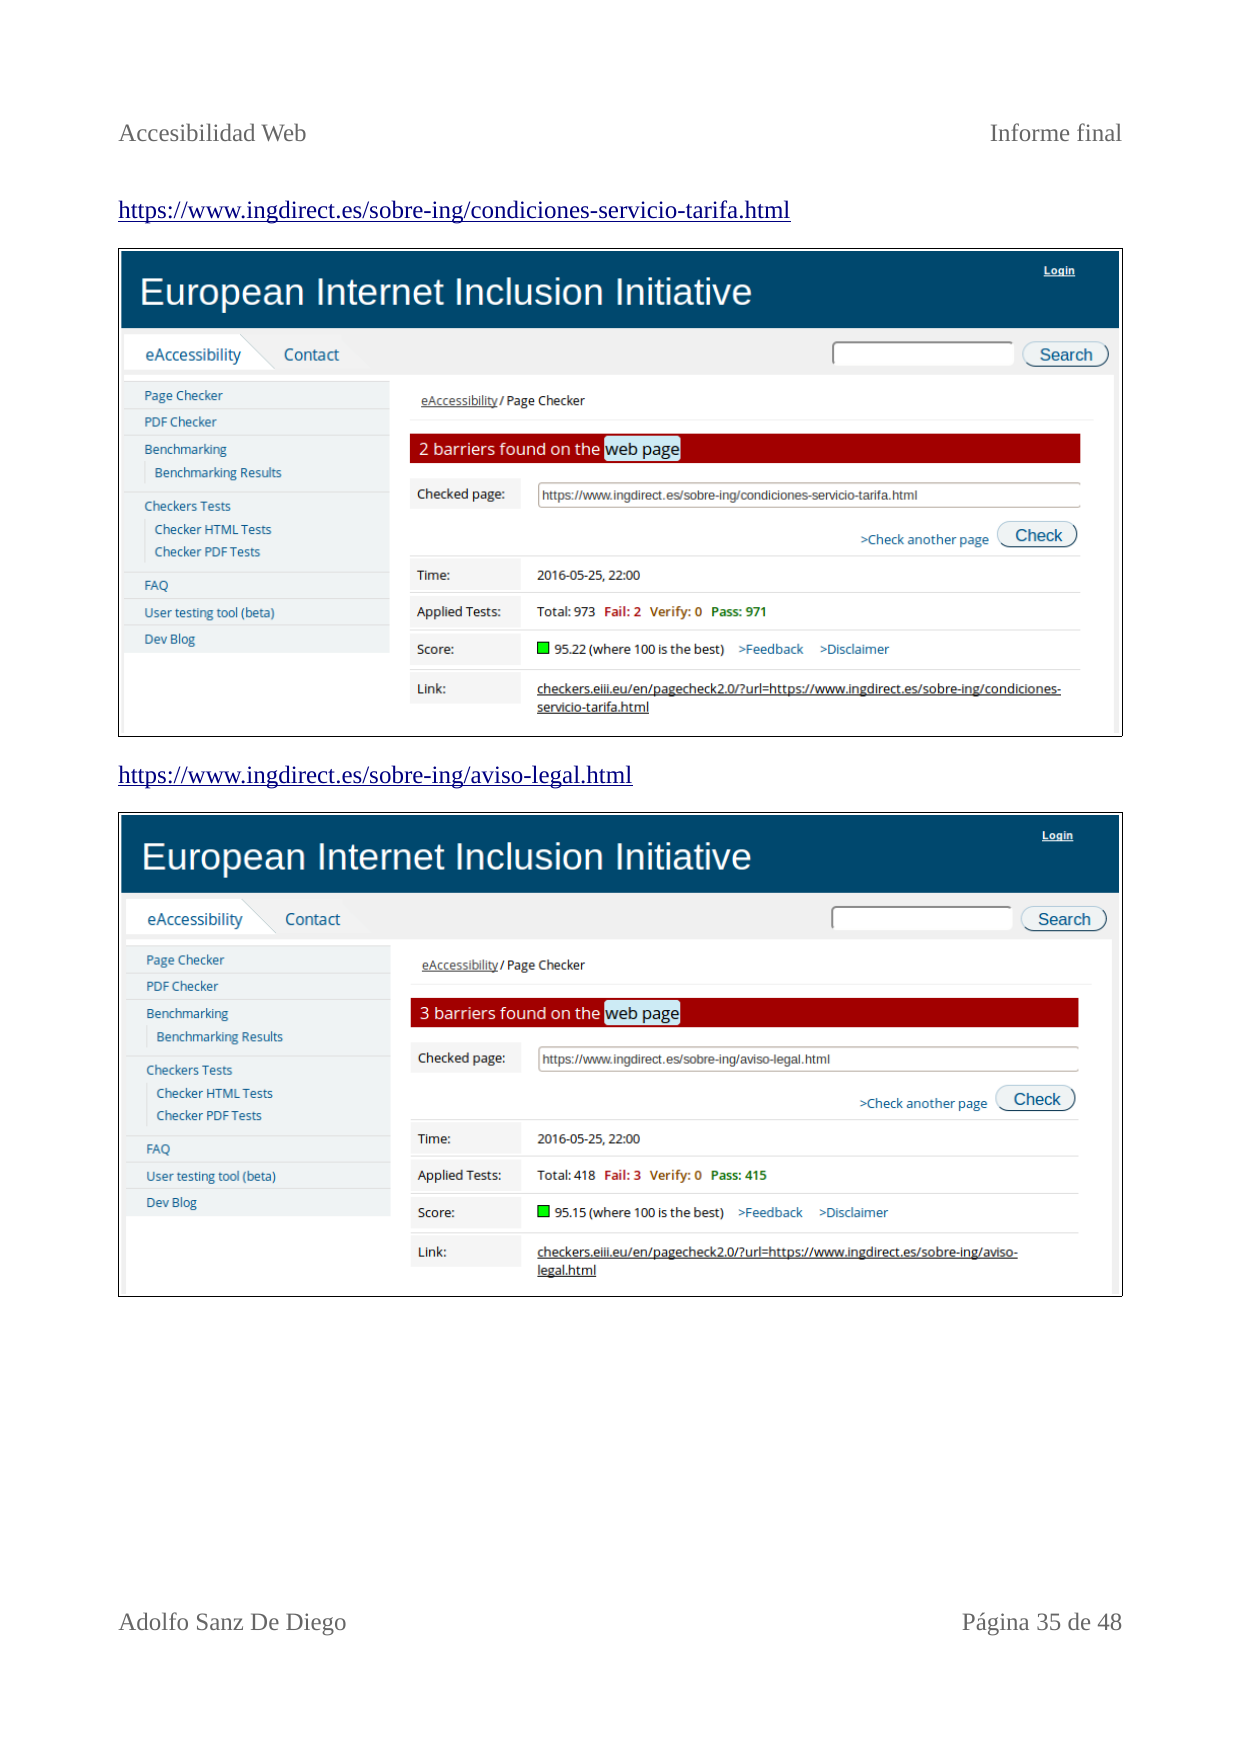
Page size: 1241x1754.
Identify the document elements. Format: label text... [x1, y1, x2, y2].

picture [617, 844, 622, 869]
text https://www.ingdirect.es/sobre-ing/aviso-legal.html [118, 760, 1122, 788]
picture [414, 850, 433, 869]
picture [202, 850, 220, 869]
picture [617, 279, 622, 304]
picture [433, 280, 444, 304]
picture [243, 285, 261, 304]
picture [168, 850, 185, 869]
picture [694, 280, 710, 304]
picture [585, 850, 602, 869]
picture [1044, 267, 1075, 276]
picture [648, 280, 671, 304]
picture [142, 279, 163, 304]
picture [627, 850, 643, 869]
picture [144, 844, 165, 869]
picture [348, 845, 359, 869]
picture [627, 285, 643, 304]
picture [223, 850, 241, 877]
picture [188, 285, 199, 304]
picture [319, 844, 324, 869]
picture [456, 279, 461, 304]
picture [514, 285, 531, 304]
picture [487, 285, 503, 304]
text https://www.ingdirect.es/sobre-ing/condiciones-servicio-tarifa.html [118, 196, 1122, 224]
picture [733, 285, 751, 304]
picture [555, 850, 560, 869]
picture [221, 285, 240, 312]
picture [487, 850, 503, 869]
picture [200, 285, 218, 304]
picture [264, 285, 303, 304]
picture [121, 329, 1119, 733]
picture [380, 285, 409, 304]
picture [506, 278, 511, 304]
picture [244, 850, 262, 869]
picture [732, 850, 751, 869]
picture [507, 843, 512, 869]
picture [555, 285, 560, 304]
picture [329, 850, 345, 869]
picture [166, 285, 184, 304]
picture [674, 285, 694, 304]
picture [466, 850, 483, 869]
picture [536, 850, 552, 869]
picture [347, 280, 357, 304]
picture [694, 845, 730, 869]
picture [360, 850, 378, 869]
picture [585, 285, 602, 304]
picture [1042, 832, 1073, 841]
picture [435, 845, 445, 869]
picture [121, 893, 1119, 1294]
picture [674, 850, 694, 869]
picture [318, 279, 323, 304]
picture [515, 850, 532, 869]
picture [327, 285, 344, 304]
picture [413, 285, 432, 304]
picture [535, 285, 552, 304]
picture [713, 285, 731, 304]
picture [190, 850, 200, 869]
picture [265, 850, 304, 869]
picture [648, 845, 671, 869]
picture [466, 285, 483, 304]
picture [359, 285, 377, 304]
picture [563, 850, 581, 869]
picture [457, 844, 462, 869]
picture [563, 285, 581, 304]
picture [381, 850, 410, 869]
